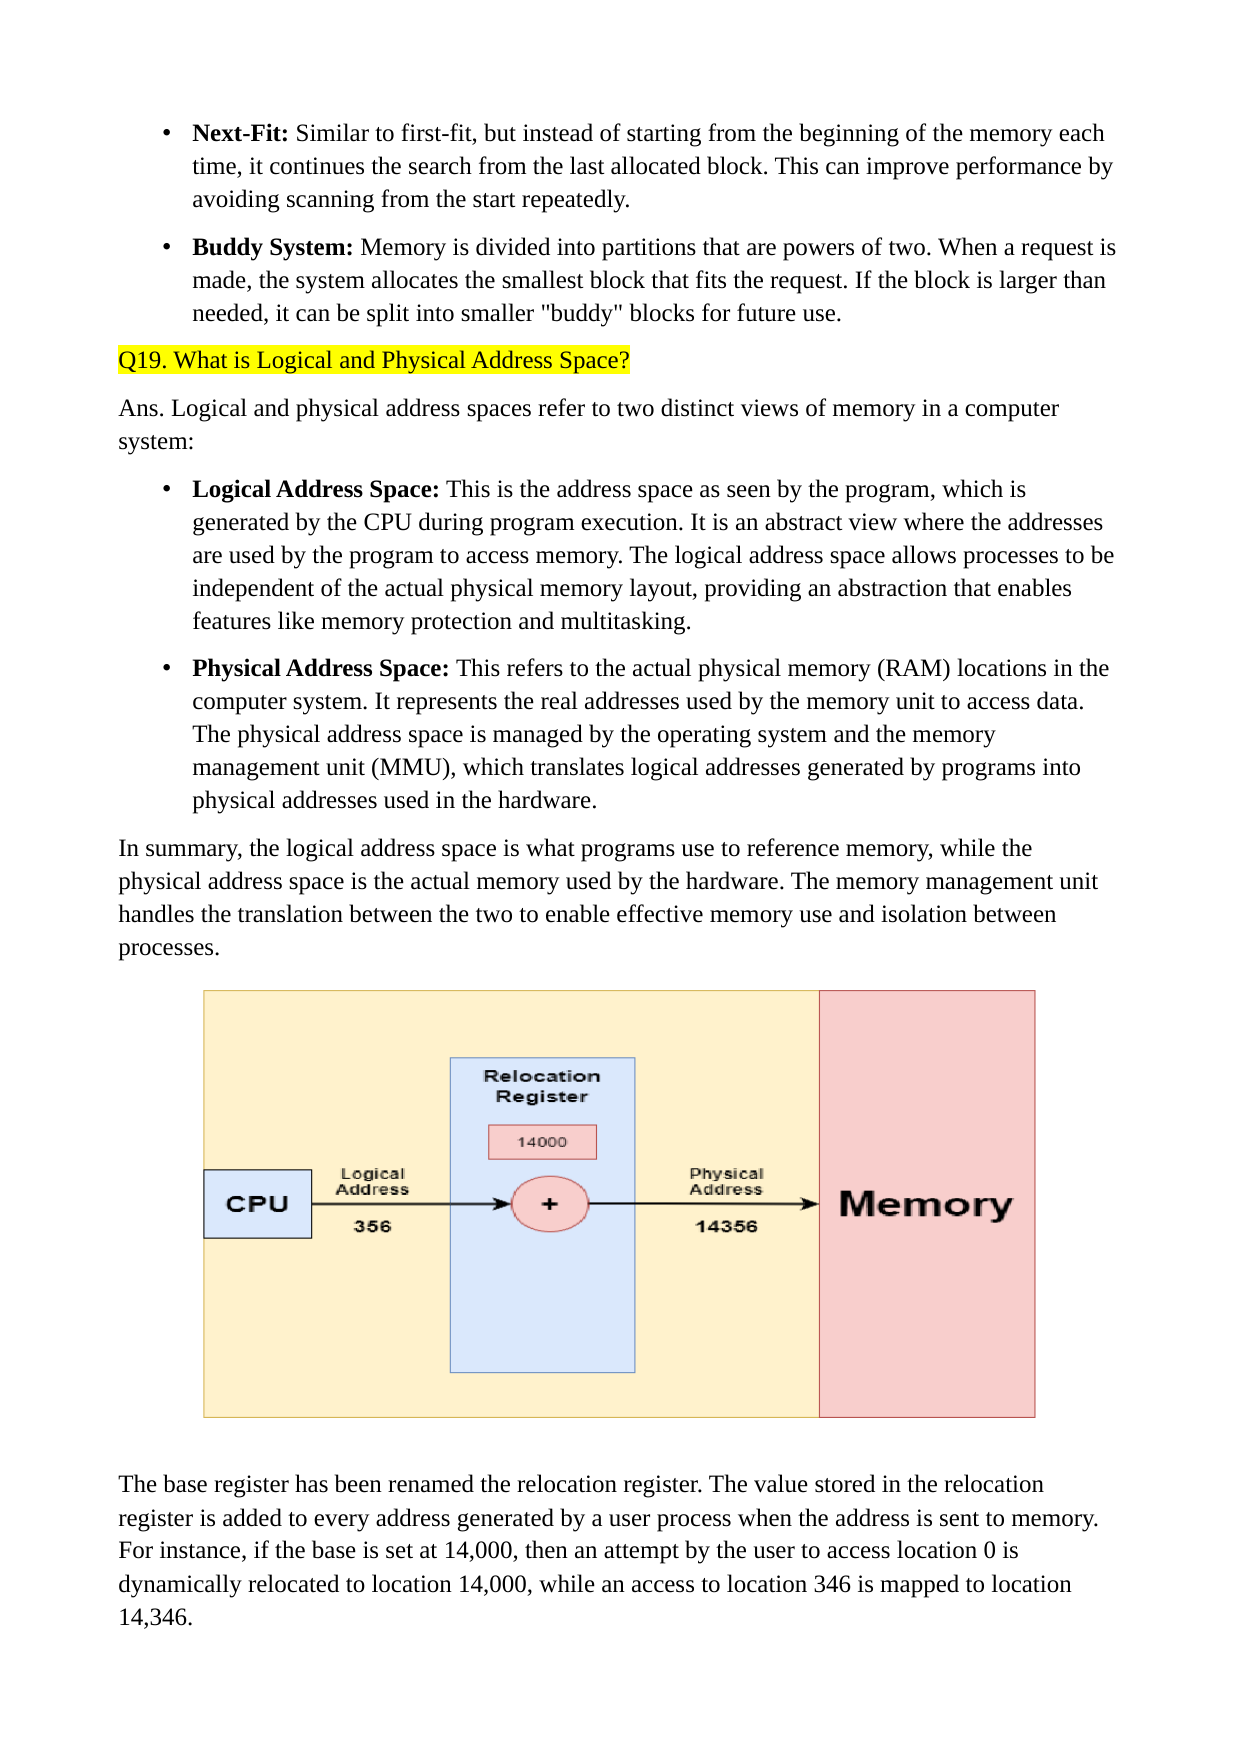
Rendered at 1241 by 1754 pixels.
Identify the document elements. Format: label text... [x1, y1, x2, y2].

list Logical Address Space: This is the address space as seen by the program, which is generated by the CPU during program execution. It is an abstract view where the addresses are used by the program to access memory. The logical address space allows processes to be independent of the actual physical memory layout, providing an abstraction that enables features like memory protection and multitasking. [162, 474, 1122, 634]
text Ans. Logical and physical address spaces refer to two distinct views of memory in a computer system: [118, 393, 1122, 455]
list Physical Address Space: This refers to the actual physical memory (RAM) locations in the computer system. It represents the real addresses used by the memory unit to access data. The physical address space is managed by the operating system and the memory management unit (MMU), which translates logical addresses generated by programs into physical addresses used in the hardware. [162, 653, 1122, 814]
text The base register has been renamed the relocation register. The value stored in the relocation register is added to every address generated by a user process when the address is sent to memory. For instance, if the base is set at 14,000, then an attempt by the user to access location 0 is dynamically relocated to location 14,000, while an access to location 346 is mapped to location 14,346. [118, 1469, 1122, 1630]
list Buddy System: Memory is divided into partitions that are powers of two. When a request is made, the system allocates the smallest block that fits the request. If the block is larger than needed, it can be split into smaller "buddy" blocks for future use. [162, 232, 1122, 327]
text Q19. What is Logical and Physical Address Space? [118, 345, 1122, 374]
picture [197, 989, 1043, 1418]
list Next-Fit: Similar to first-fit, but instead of starting from the beginning of the memory each time, it continues the search from the last allocated block. This can improve performance by avoiding scanning from the start repeatedly. [162, 118, 1122, 213]
text In summary, the logical address space is what programs use to reference memory, while the physical address space is the actual memory used by the hardware. The memory management unit handles the translation between the two to enable effective memory use and isolation between processes. [118, 833, 1122, 961]
